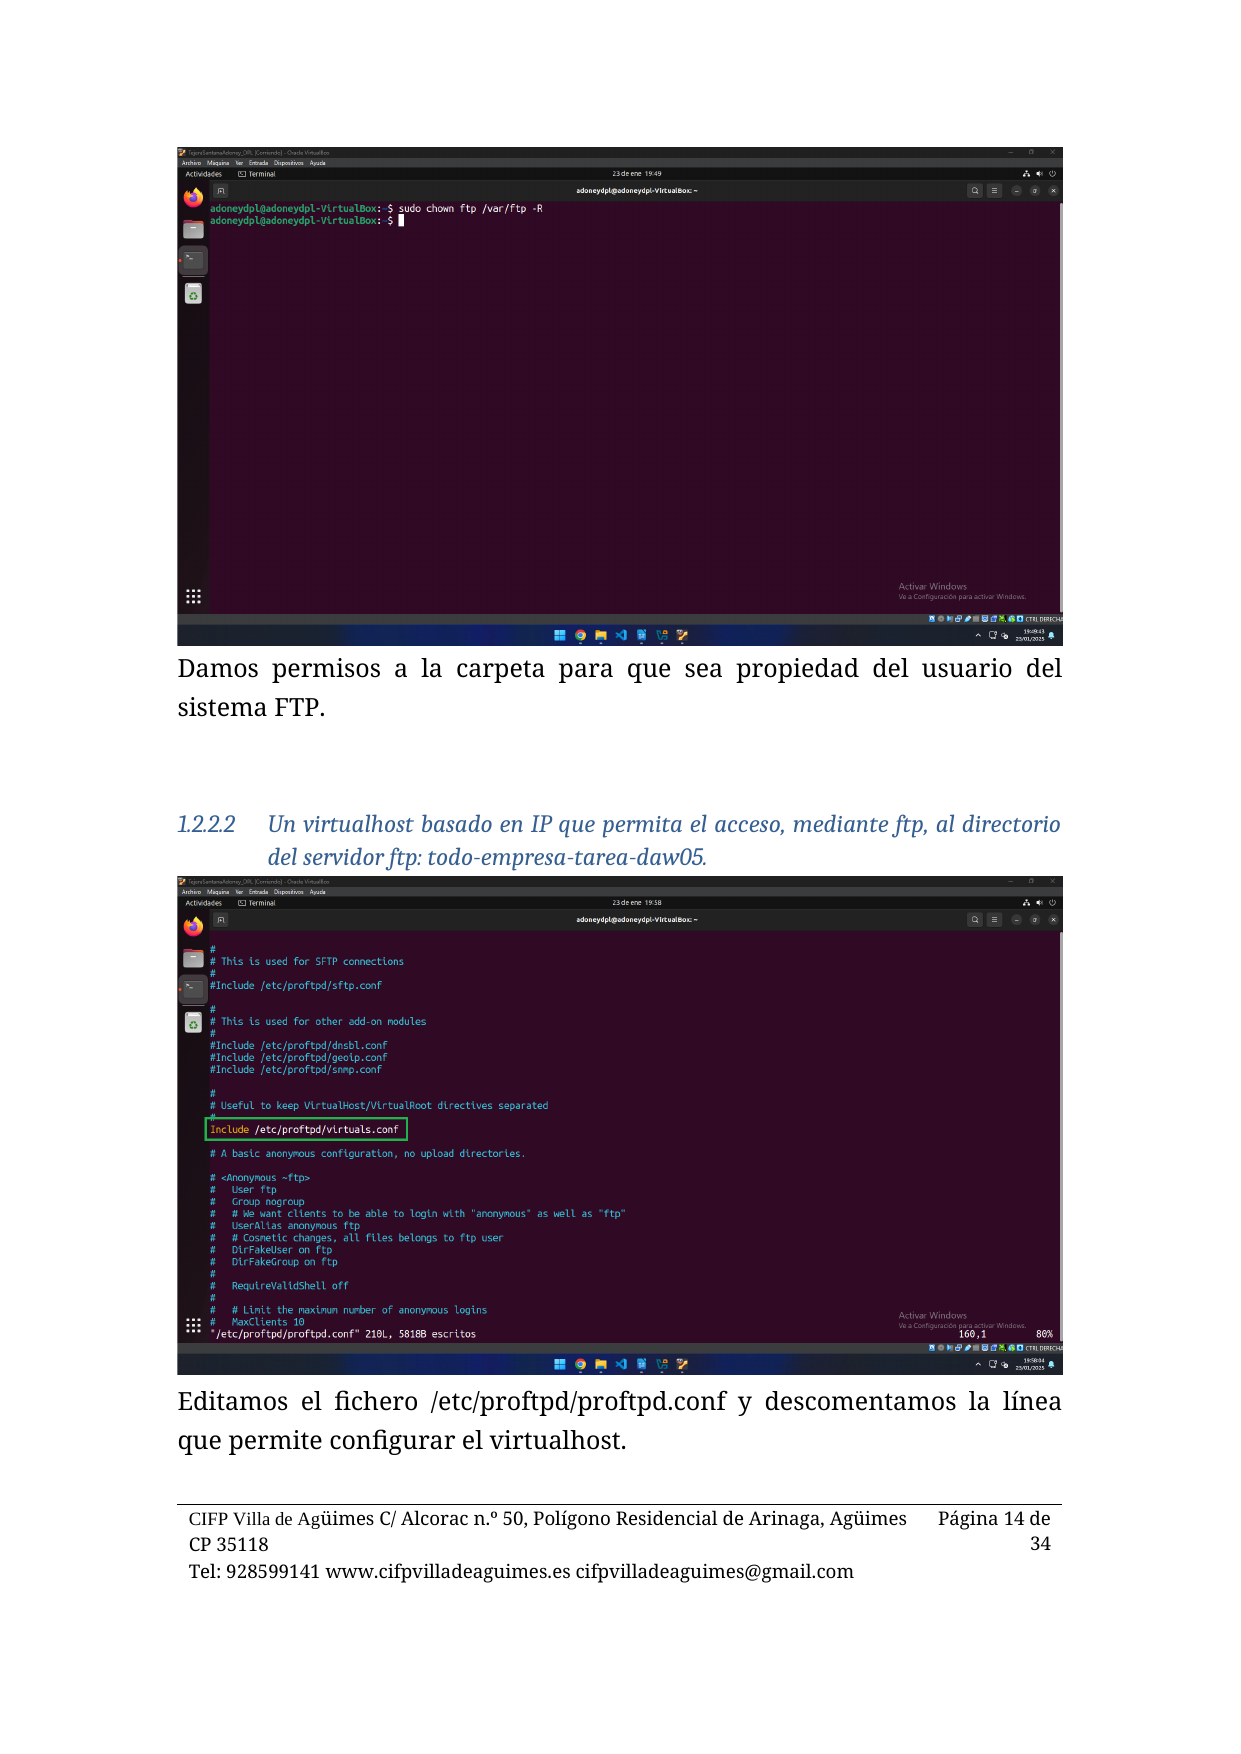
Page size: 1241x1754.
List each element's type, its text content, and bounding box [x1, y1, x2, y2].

subtitle Un virtualhost basado en IP que permita el acceso, mediante ftp, al directorio del servidor ftp: todo-empresa-tarea-daw05. [177, 810, 1063, 872]
picture [177, 876, 1063, 1375]
picture [177, 147, 1063, 646]
text Editamos el fichero /etc/proftpd/proftpd.conf y descomentamos la línea que permite configurar el virtualhost. [177, 1375, 1063, 1457]
text Damos permisos a la carpeta para que sea propiedad del usuario del sistema FTP. [177, 646, 1063, 724]
